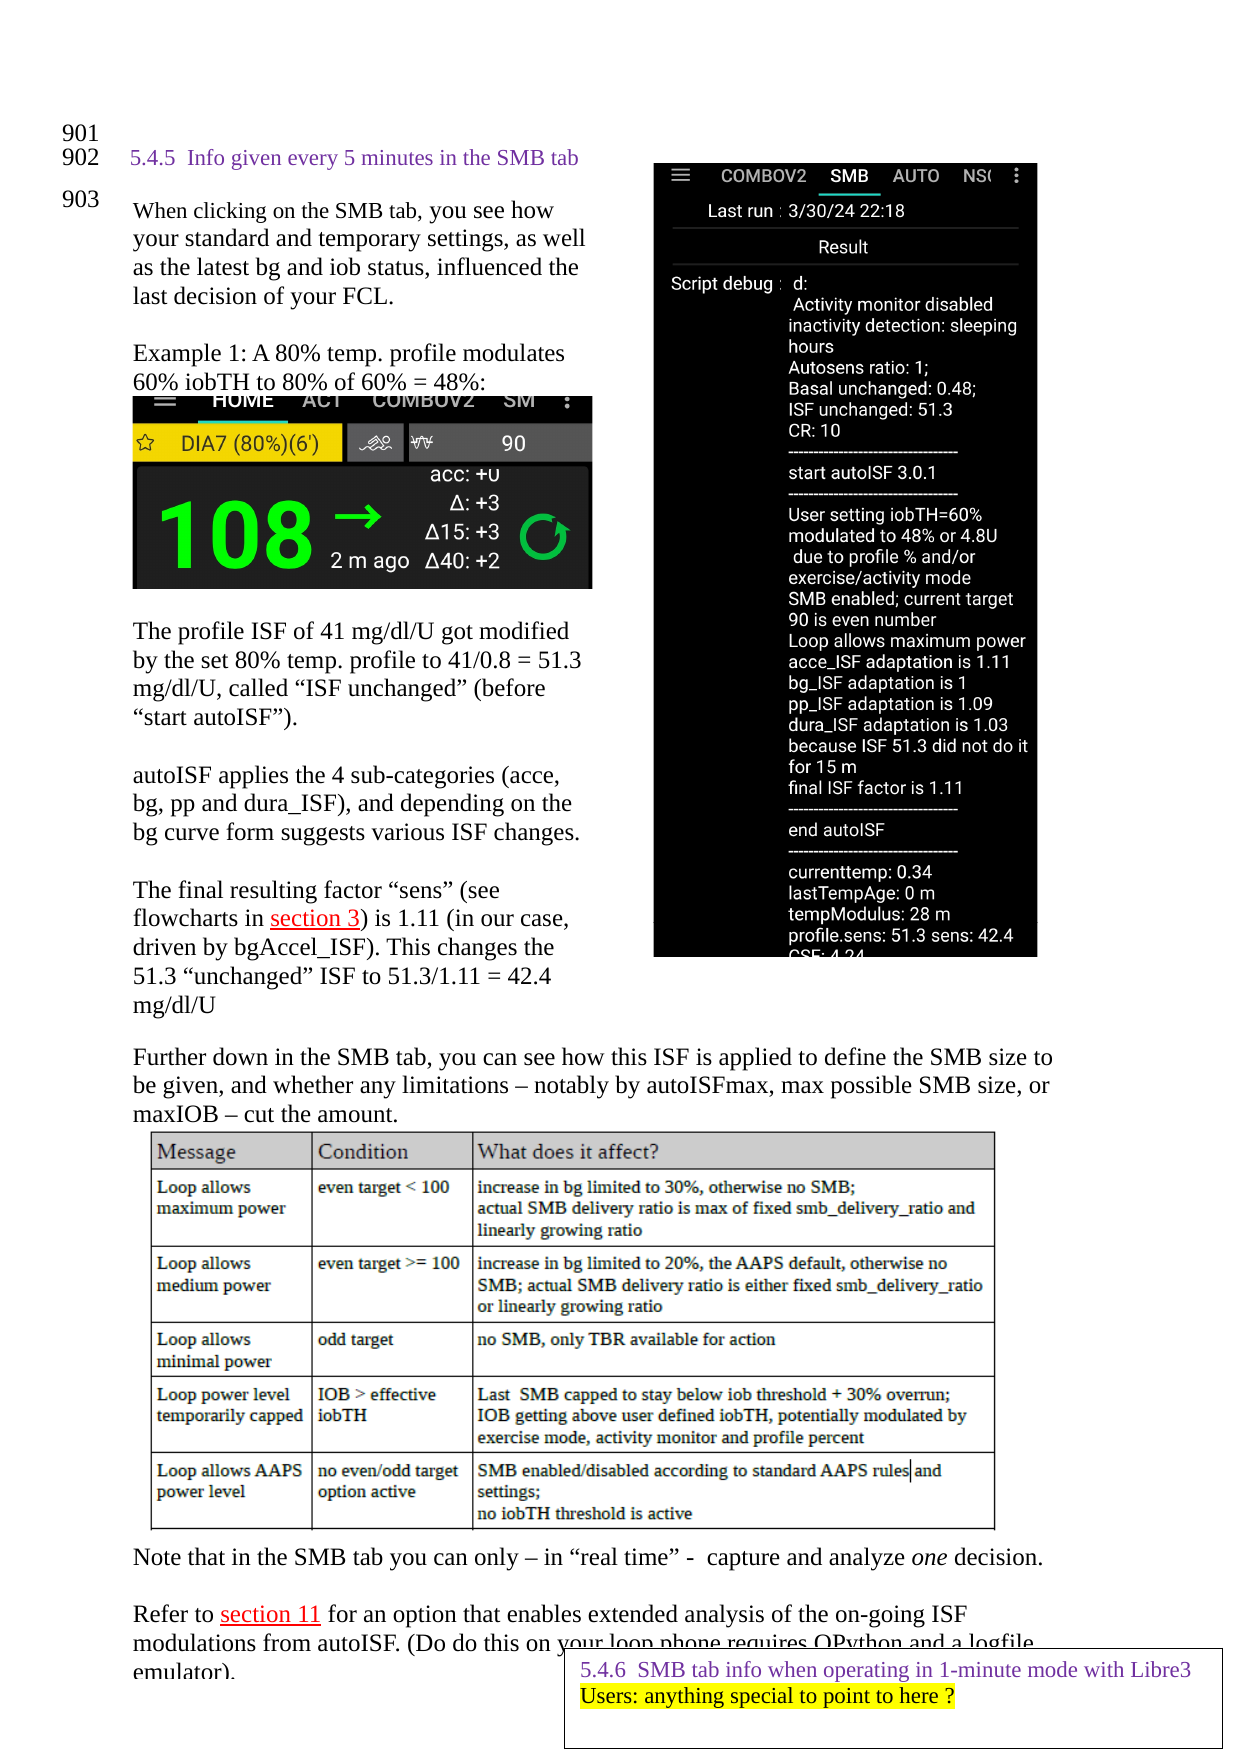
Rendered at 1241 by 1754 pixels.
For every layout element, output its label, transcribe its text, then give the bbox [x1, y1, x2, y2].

text The profile ISF of 41 mg/dl/U got modified by the set 80% temp. profile to 41/0.8 = 51.3 mg/dl/U, called “ISF unchanged” (before “start autoISF”). [133, 616, 593, 731]
text Example 1: A 80% temp. profile modulates 60% iobTH to 80% of 60% = 48%: [133, 338, 593, 396]
text Users: anything special to point to here ? [580, 1682, 1207, 1709]
text 5.4.5 Info given every 5 minutes in the SMB tab [118, 144, 1122, 977]
text When clicking on the SMB tab, you see how your standard and temporary settings, as well as the latest bg and iob status, influenced the last decision of your FCL. [133, 195, 593, 310]
text Note that in the SMB tab you can only – in “real time” - capture and analyze one decision. [133, 1542, 1056, 1570]
text The final resulting factor “sens” (see flowcharts in section 3) is 1.11 (in our case, driven by bgAccel_ISF). This changes the 51.3 “unchanged” ISF to 51.3/1.11 = 42.4 mg/dl/U [133, 875, 593, 1018]
text Further down in the SMB tab, you can see how this ISF is applied to define the SMB size to be given, and whether any limitations – notably by autoISFmax, max possible SMB size, or maxIOB – cut the amount. [133, 1042, 1056, 1128]
text 5.4.6 SMB tab info when operating in 1-minute mode with Libre3 [580, 1656, 1207, 1682]
text autoISF applies the 4 sub-categories (acce, bg, pp and dura_ISF), and depending on the bg curve form suggests various ISF changes. [133, 760, 593, 846]
text Refer to section 11 for an option that enables extended analysis of the on-going ISF modulations from autoISF. (Do do this on your loop phone requires QPython and a logfile emulator). [133, 1599, 1056, 1678]
